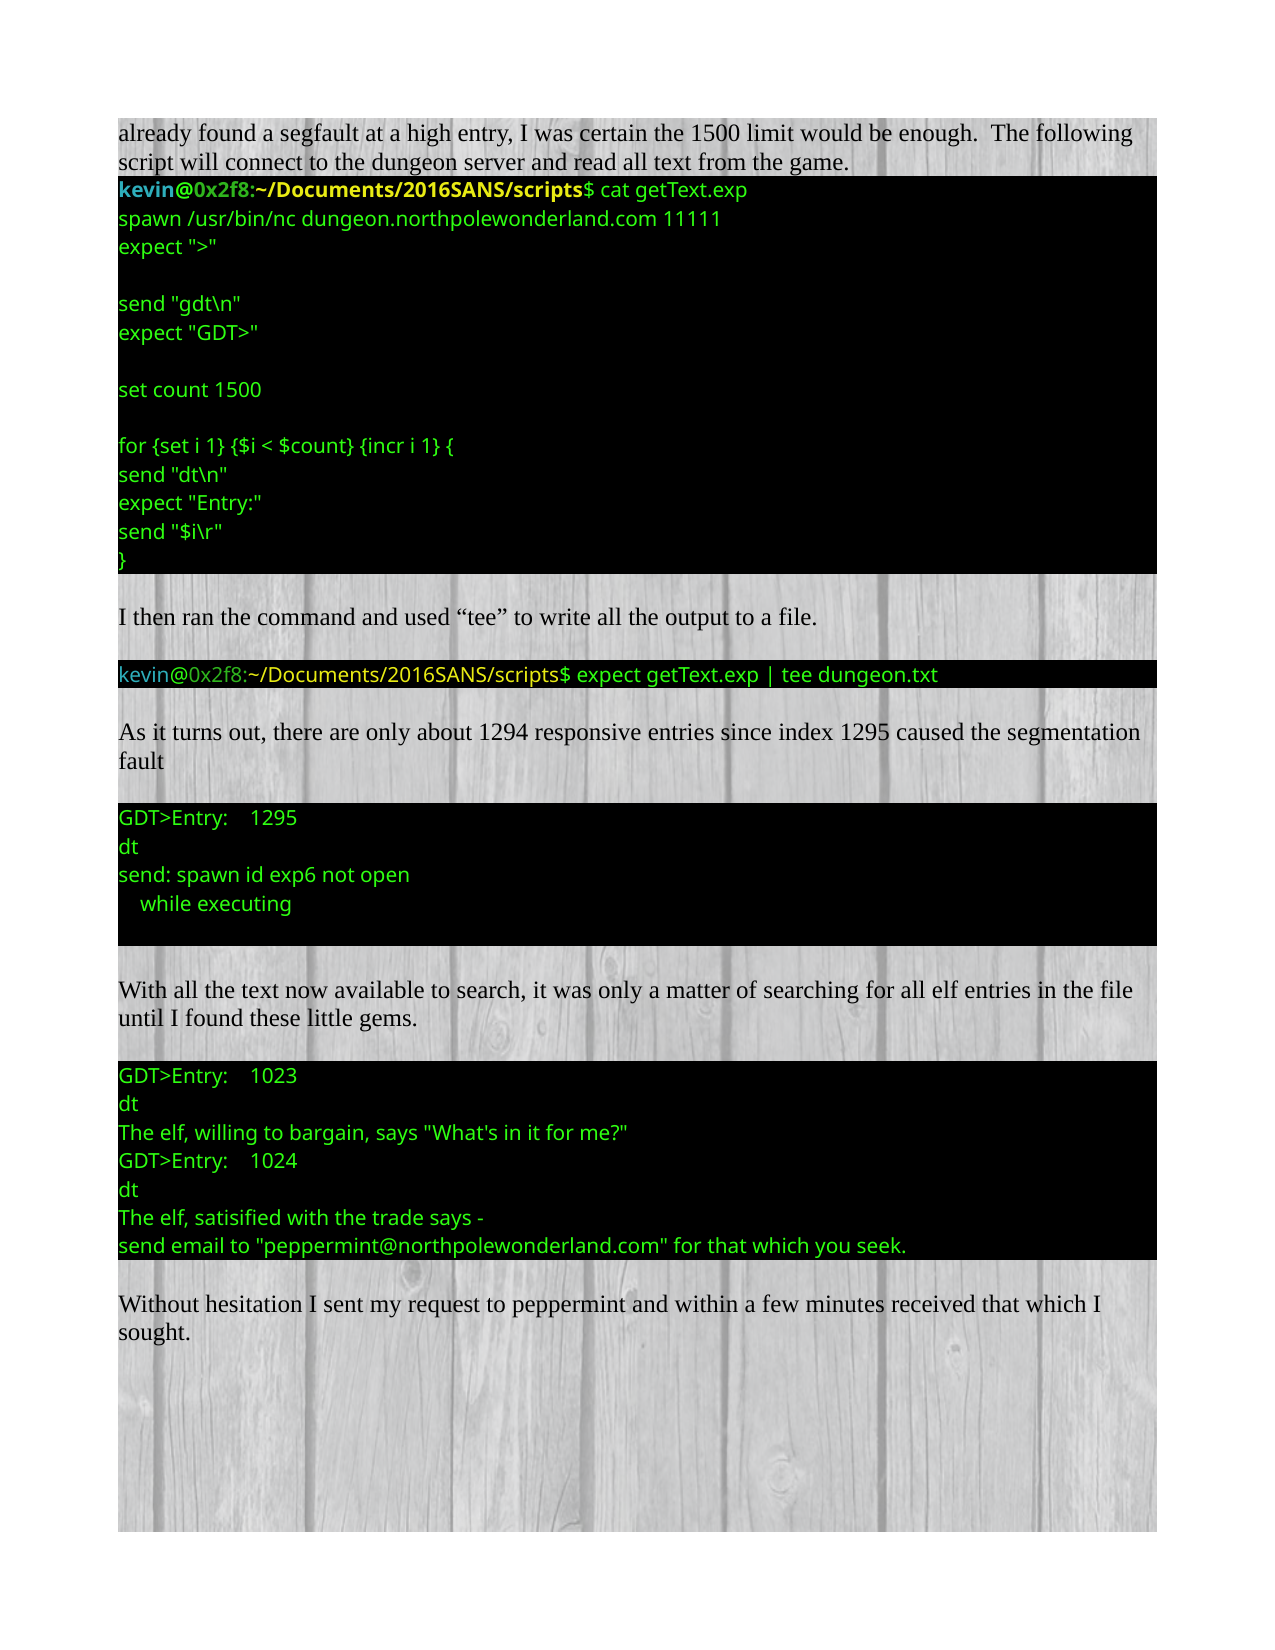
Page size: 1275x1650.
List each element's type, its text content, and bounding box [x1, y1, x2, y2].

picture [118, 946, 1157, 975]
picture [118, 1260, 1157, 1289]
picture [118, 775, 1157, 803]
text GDT>Entry: 1023 [118, 1061, 1157, 1089]
text for {set i 1} {$i < $count} {incr i 1} { [118, 432, 1157, 460]
picture [118, 1346, 1157, 1532]
text dt [118, 1089, 1157, 1118]
text With all the text now available to search, it was only a matter of searching for all elf entries in the file until I found these little gems. [118, 975, 1157, 1032]
picture [118, 574, 1157, 602]
text As it turns out, there are only about 1294 responsive entries since index 1295 caused the segmentation fault [118, 717, 1157, 775]
text already found a segfault at a high entry, I was certain the 1500 limit would be enough. The following script will connect to the dungeon server and read all text from the game. [118, 118, 1157, 176]
text expect "GDT>" [118, 318, 1157, 346]
text } [118, 545, 1157, 574]
text send "gdt\n" [118, 289, 1157, 318]
picture [118, 688, 1157, 717]
text dt [118, 1175, 1157, 1203]
text send email to "peppermint@northpolewonderland.com" for that which you seek. [118, 1232, 1157, 1260]
text set count 1500 [118, 375, 1157, 403]
text I then ran the command and used “tee” to write all the output to a file. [118, 602, 1157, 631]
text The elf, willing to bargain, says "What's in it for me?" [118, 1118, 1157, 1146]
text expect ">" [118, 232, 1157, 261]
text GDT>Entry: 1295 [118, 803, 1157, 832]
text send "$i\r" [118, 517, 1157, 545]
text kevin@0x2f8:~/Documents/2016SANS/scripts$ cat getText.exp [118, 176, 1157, 204]
text Without hesitation I sent my request to peppermint and within a few minutes received that which I sought. [118, 1289, 1157, 1346]
text send "dt\n" [118, 460, 1157, 488]
text spawn /usr/bin/nc dungeon.northpolewonderland.com 11111 [118, 204, 1157, 232]
text GDT>Entry: 1024 [118, 1146, 1157, 1175]
text The elf, satisified with the trade says - [118, 1203, 1157, 1232]
text while executing [118, 889, 1157, 917]
text send: spawn id exp6 not open [118, 860, 1157, 889]
picture [118, 1032, 1157, 1061]
picture [118, 631, 1157, 660]
text dt [118, 832, 1157, 860]
text expect "Entry:" [118, 488, 1157, 517]
text kevin@0x2f8:~/Documents/2016SANS/scripts$ expect getText.exp | tee dungeon.txt [118, 660, 1157, 688]
